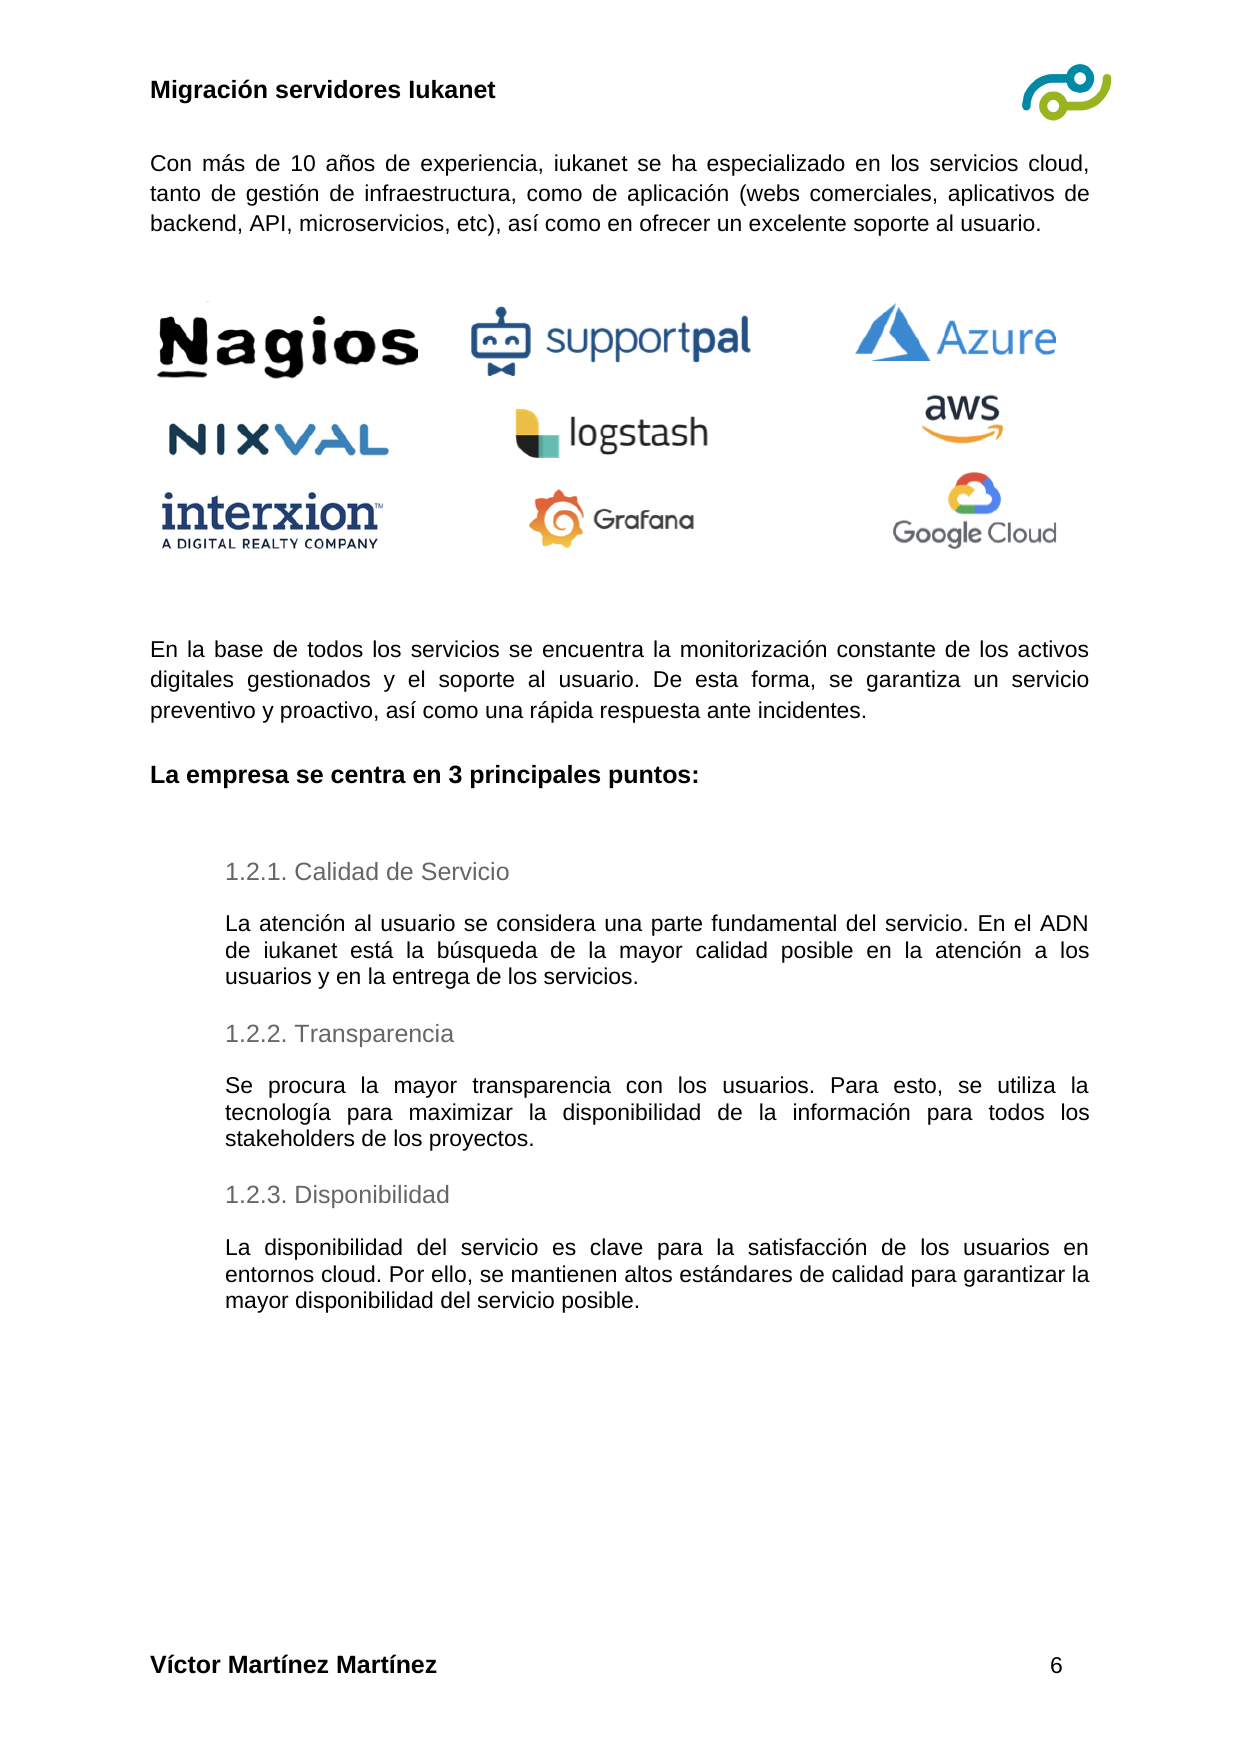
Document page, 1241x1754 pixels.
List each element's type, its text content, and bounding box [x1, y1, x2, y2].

text La atención al usuario se considera una parte fundamental del servicio. En el ADN de iukanet está la búsqueda de la mayor calidad posible en la atención a los usuarios y en la entrega de los servicios. [225, 910, 1090, 989]
subtitle 1.2.1. Calidad de Servicio [150, 857, 1090, 885]
subtitle 1.2.3. Disponibilidad [150, 1181, 1090, 1209]
picture [1018, 59, 1034, 122]
subtitle La empresa se centra en 3 principales puntos: [150, 760, 1090, 789]
subtitle 1.2.2. Transparencia [150, 1018, 1090, 1047]
text Se procura la mayor transparencia con los usuarios. Para esto, se utiliza la tecnología para maximizar la disponibilidad de la información para todos los stakeholders de los proyectos. [225, 1072, 1090, 1151]
text La disponibilidad del servicio es clave para la satisfacción de los usuarios en entornos cloud. Por ello, se mantienen altos estándares de calidad para garantizar la mayor disponibilidad del servicio posible. [225, 1234, 1090, 1313]
picture [150, 301, 1091, 572]
text Con más de 10 años de experiencia, iukanet se ha especializado en los servicios cloud, tanto de gestión de infraestructura, como de aplicación (webs comerciales, aplicativos de backend, API, microservicios, etc), así como en ofrecer un excelente soporte al usuario. [150, 150, 1090, 237]
text En la base de todos los servicios se encuentra la monitorización constante de los activos digitales gestionados y el soporte al usuario. De esta forma, se garantiza un servicio preventivo y proactivo, así como una rápida respuesta ante incidentes. [150, 636, 1090, 723]
